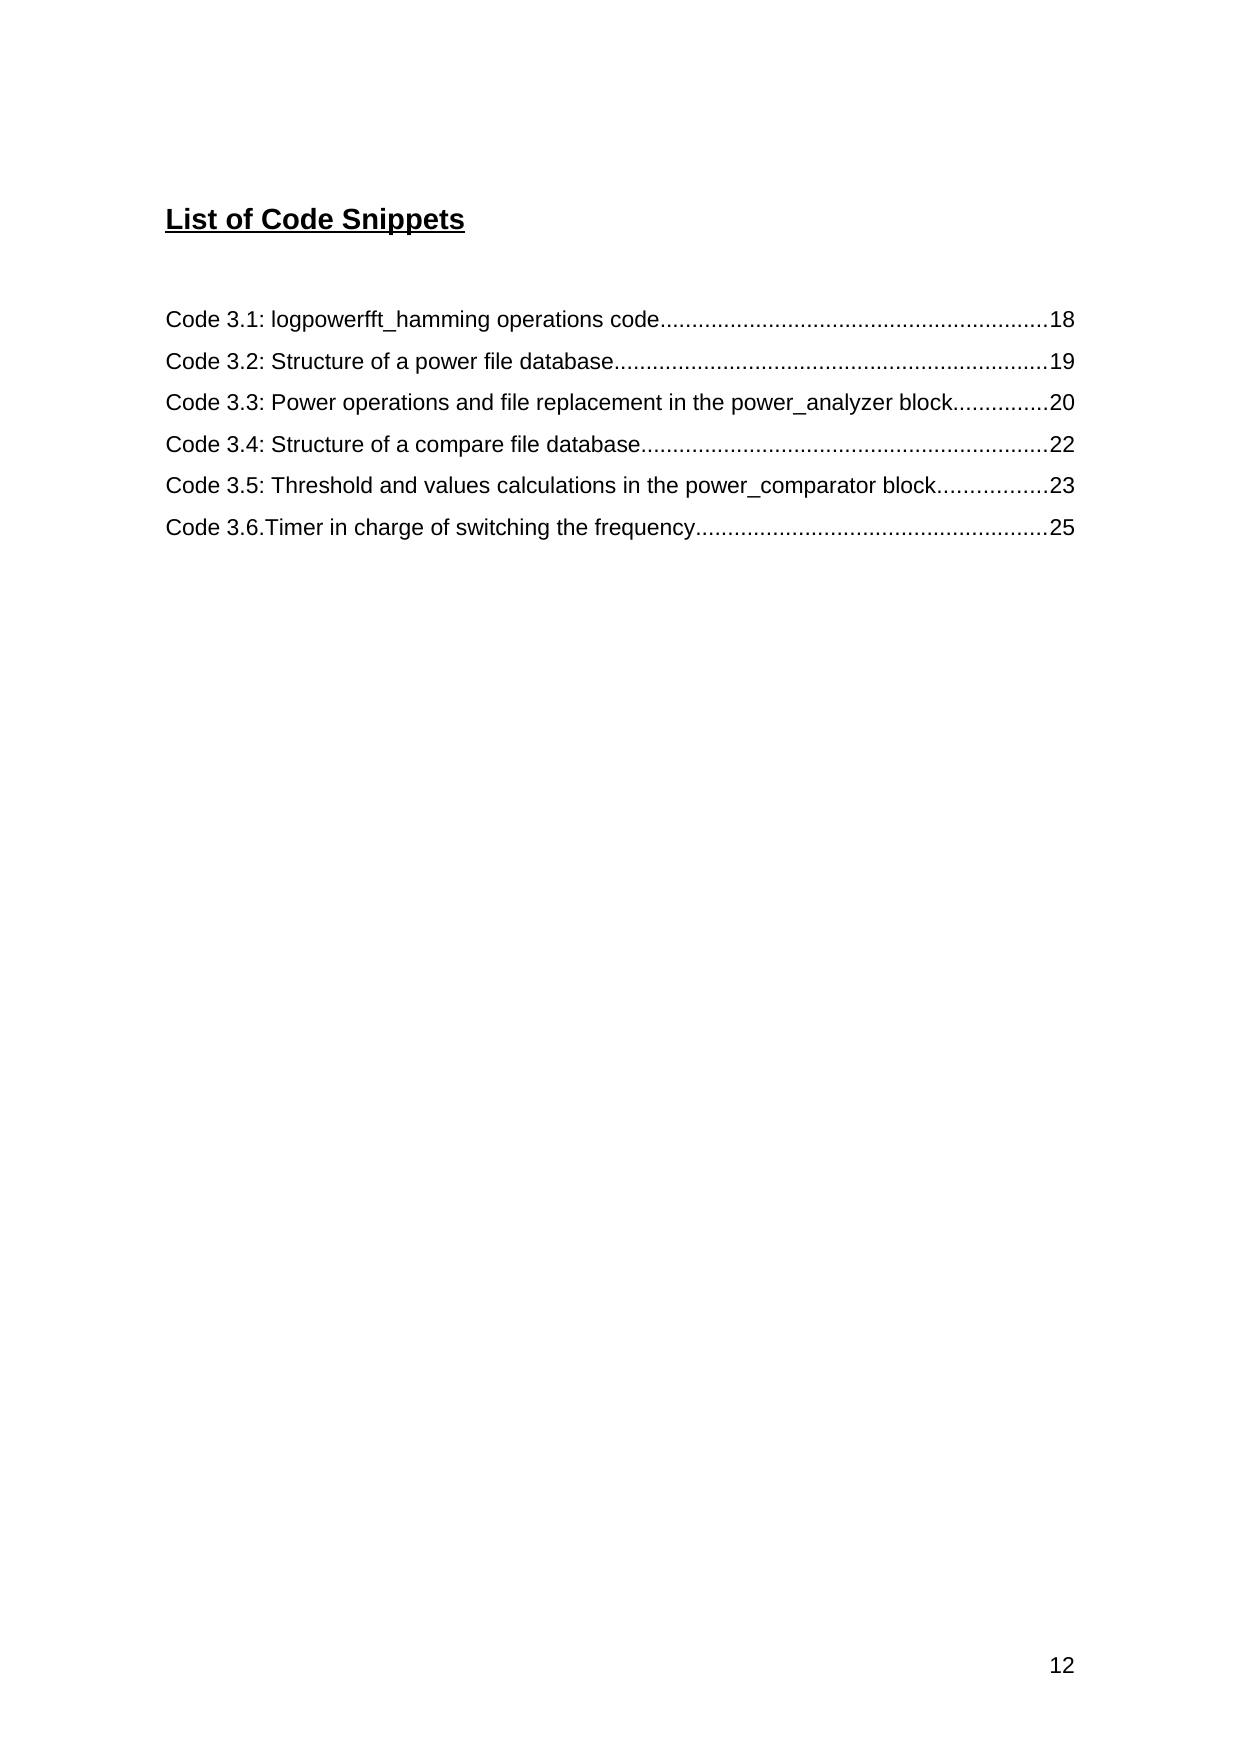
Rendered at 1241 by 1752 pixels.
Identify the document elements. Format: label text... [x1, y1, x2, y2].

text Code 3.5: Threshold and values calculations in the power_comparator block 23 [165, 472, 1075, 499]
text Code 3.1: logpowerfft_hamming operations code 18 [165, 306, 1075, 333]
text Code 3.3: Power operations and file replacement in the power_analyzer block 20 [165, 389, 1075, 416]
text Code 3.4: Structure of a compare file database 22 [165, 431, 1075, 457]
text Code 3.2: Structure of a power file database 19 [165, 348, 1075, 374]
text Code 3.6.Timer in charge of switching the frequency 25 [165, 514, 1075, 540]
title List of Code Snippets [165, 202, 1075, 236]
